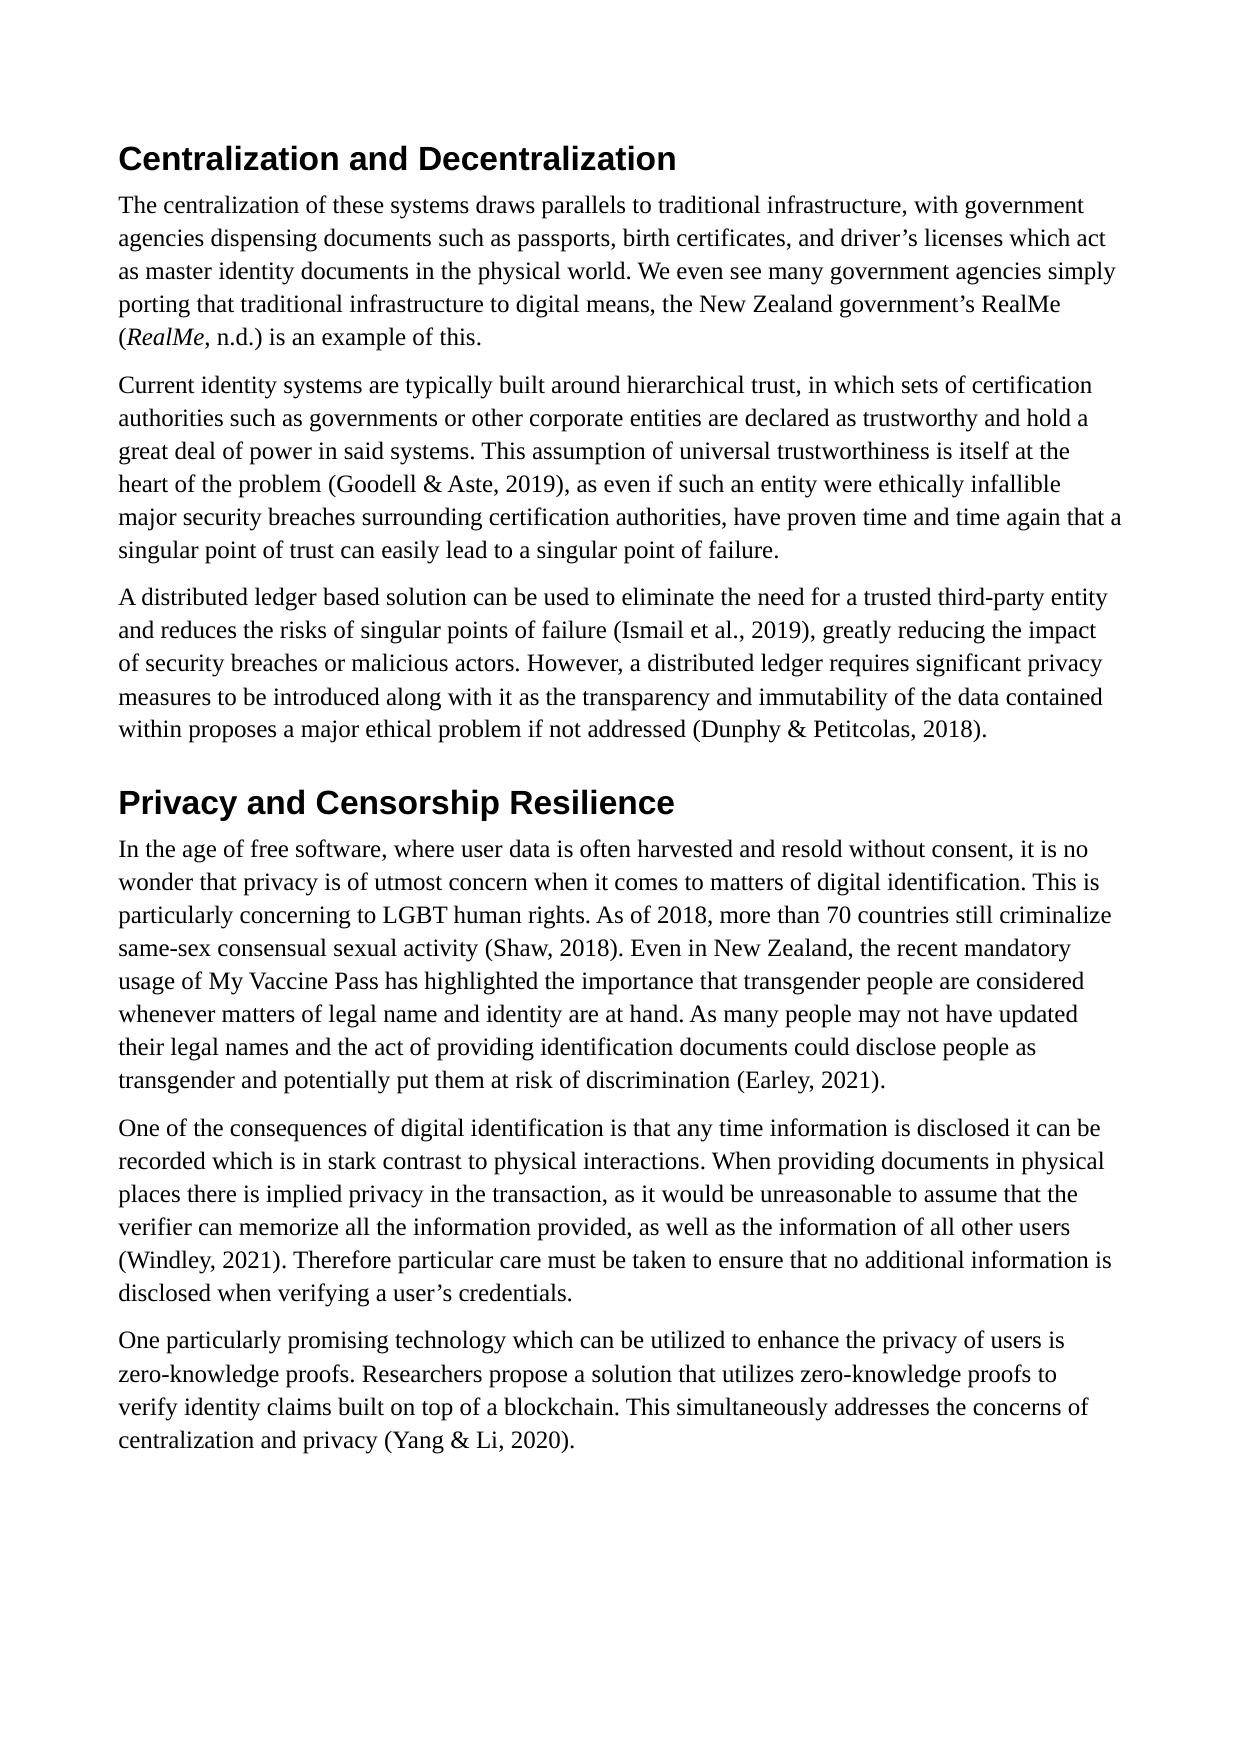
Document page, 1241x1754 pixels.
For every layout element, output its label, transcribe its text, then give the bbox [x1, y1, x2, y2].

text The centralization of these systems draws parallels to traditional infrastructure, with government agencies dispensing documents such as passports, birth certificates, and driver’s licenses which act as master identity documents in the physical world. We even see many government agencies simply porting that traditional infrastructure to digital means, the New Zealand government’s RealMe (RealMe, n.d.) is an example of this. [118, 190, 1122, 351]
subtitle Centralization and Decentralization [118, 139, 1122, 178]
text One of the consequences of digital identification is that any time information is disclosed it can be recorded which is in stark contrast to physical interactions. When providing documents in physical places there is implied privacy in the transaction, as it would be unreasonable to assume that the verifier can memorize all the information provided, as well as the information of all other users (Windley, 2021). Therefore particular care must be taken to ensure that no additional information is disclosed when verifying a user’s credentials. [118, 1113, 1122, 1307]
text Current identity systems are typically built around hierarchical trust, in which sets of certification authorities such as governments or other corporate entities are declared as trustworthy and hold a great deal of power in said systems. This assumption of universal trustworthiness is itself at the heart of the problem (Goodell & Aste, 2019), as even if such an entity were ethically infallible major security breaches surrounding certification authorities, have proven time and time again that a singular point of trust can easily lead to a singular point of failure. [118, 370, 1122, 564]
text One particularly promising technology which can be utilized to enhance the privacy of users is zero-knowledge proofs. Researchers propose a solution that utilizes zero-knowledge proofs to verify identity claims built on top of a blockchain. This simultaneously addresses the concerns of centralization and privacy (Yang & Li, 2020). [118, 1326, 1122, 1453]
text In the age of free software, where user data is often harvested and resold without consent, it is no wonder that privacy is of utmost concern when it comes to matters of digital identification. This is particularly concerning to LGBT human rights. As of 2018, more than 70 countries still criminalize same-sex consensual sexual activity (Shaw, 2018). Even in New Zealand, the recent mandatory usage of My Vaccine Pass has highlighted the importance that transgender people are considered whenever matters of legal name and identity are at hand. As many people may not have updated their legal names and the act of providing identification documents could disclose people as transgender and potentially put them at risk of discrimination (Earley, 2021). [118, 834, 1122, 1094]
text A distributed ledger based solution can be used to eliminate the need for a trusted third-party entity and reduces the risks of singular points of failure (Ismail et al., 2019), greatly reducing the impact of security breaches or malicious actors. However, a distributed ledger requires significant privacy measures to be introduced along with it as the transparency and immutability of the data contained within proposes a major ethical problem if not addressed (Dunphy & Petitcolas, 2018). [118, 582, 1122, 743]
subtitle Privacy and Censorship Resilience [118, 783, 1122, 822]
